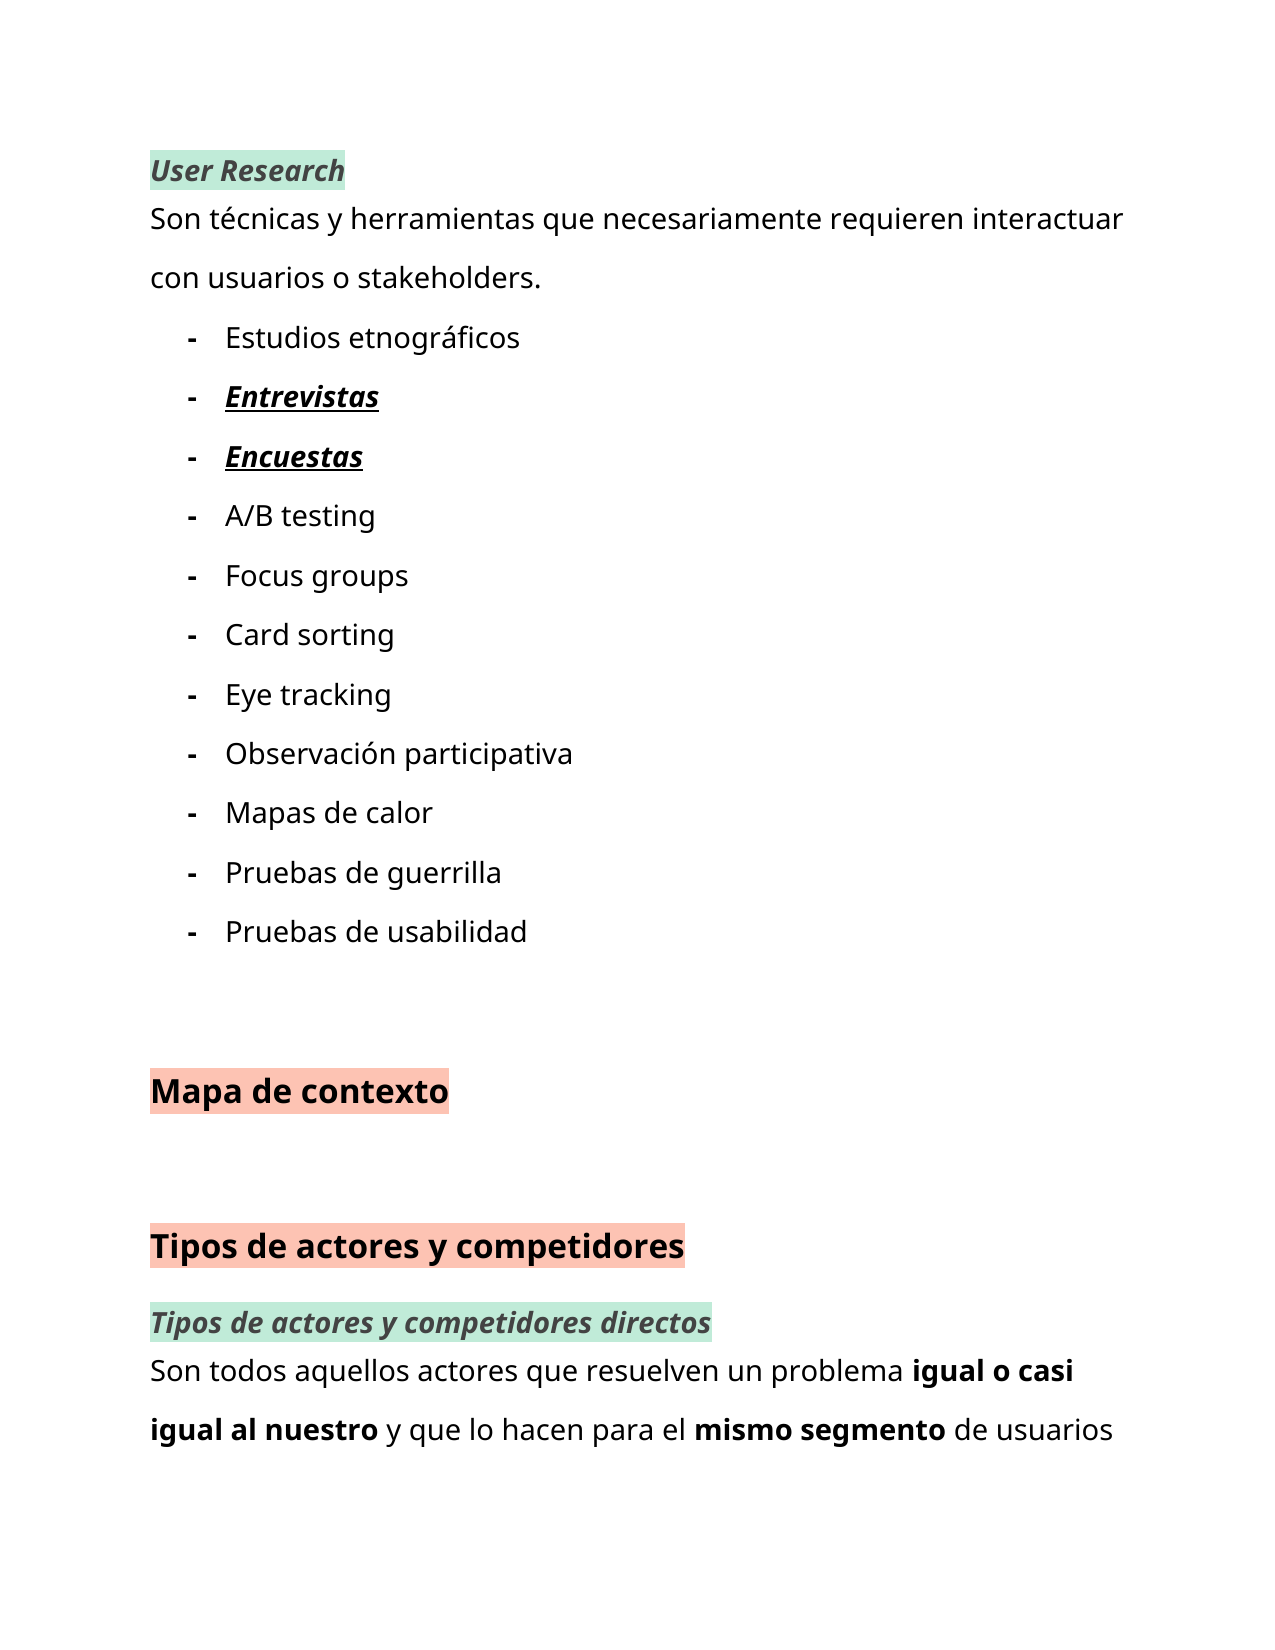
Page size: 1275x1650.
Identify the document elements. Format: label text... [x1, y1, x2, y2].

list Eye tracking [187, 674, 1125, 713]
text Son técnicas y herramientas que necesariamente requieren interactuar con usuarios o stakeholders. [150, 198, 1125, 297]
subtitle Tipos de actores y competidores directos [712, 1302, 1125, 1342]
list Observación participativa [187, 733, 1125, 773]
list Encuestas [187, 436, 1125, 476]
list A/B testing [187, 495, 1125, 535]
list Mapas de calor [187, 793, 1125, 832]
list Pruebas de usabilidad [187, 912, 1125, 951]
list Focus groups [187, 555, 1125, 594]
list Pruebas de guerrilla [187, 852, 1125, 892]
subtitle Tipos de actores y competidores [685, 1223, 1125, 1268]
subtitle User Research [345, 150, 1125, 190]
subtitle Mapa de contexto [449, 1068, 1125, 1114]
text Son todos aquellos actores que resuelven un problema igual o casi igual al nuestro y que lo hacen para el mismo segmento de usuarios [150, 1350, 1125, 1449]
list Estudios etnográficos [187, 317, 1125, 357]
list Card sorting [187, 614, 1125, 654]
list Entrevistas [187, 376, 1125, 416]
